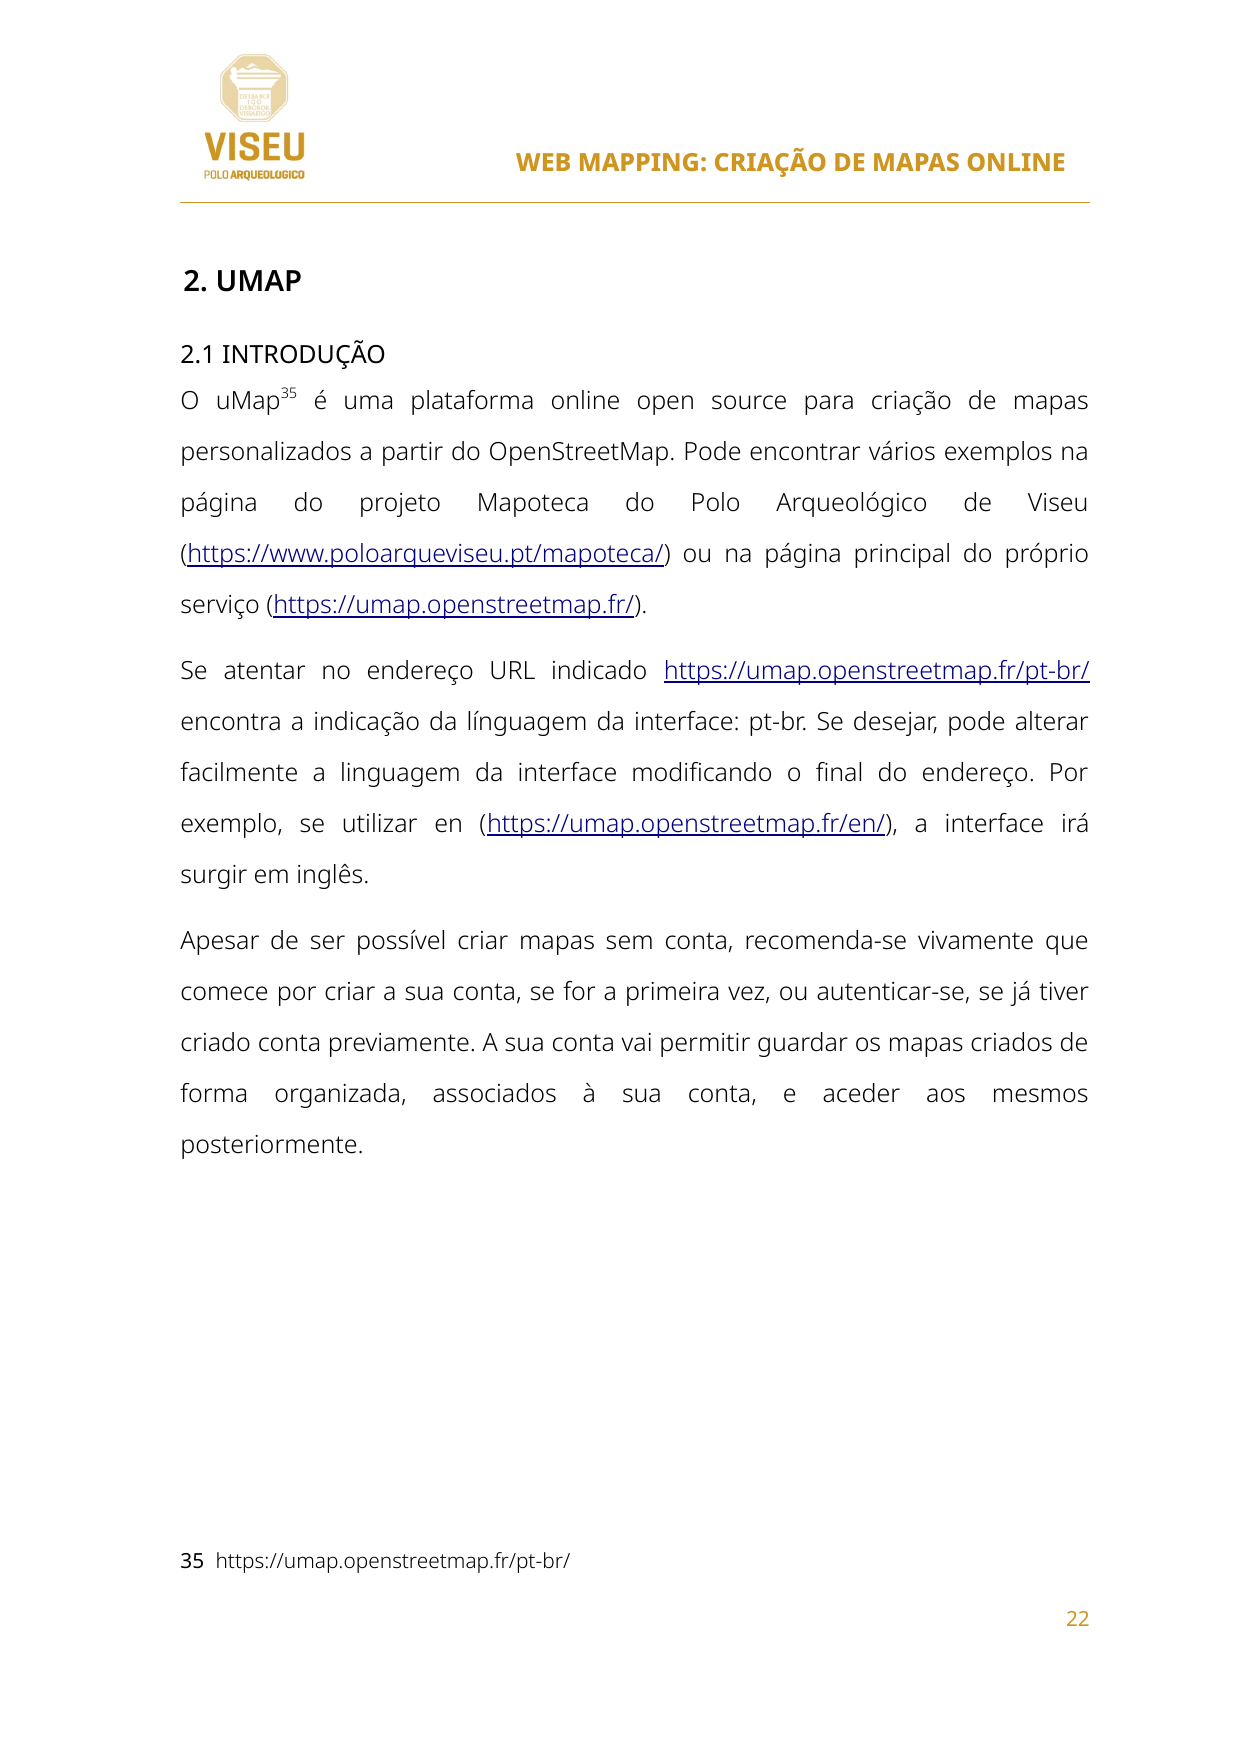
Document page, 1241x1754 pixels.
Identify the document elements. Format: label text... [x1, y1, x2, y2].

subtitle 2.1 Introdução [180, 336, 1090, 370]
text O uMap é uma plataforma online open source para criação de mapas personalizados a partir do OpenStreetMap. Pode encontrar vários exemplos na página do projeto Mapoteca do Polo Arqueológico de Viseu (https://www.poloarqueviseu.pt/mapoteca/) ou na página principal do próprio serviço (https://umap.openstreetmap.fr/). [180, 383, 1090, 621]
text Se atentar no endereço URL indicado https://umap.openstreetmap.fr/pt-br/ encontra a indicação da línguagem da interface: pt-br. Se desejar, pode alterar facilmente a linguagem da interface modificando o final do endereço. Por exemplo, se utilizar en (https://umap.openstreetmap.fr/en/), a interface irá surgir em inglês. [180, 653, 1090, 891]
text Apesar de ser possível criar mapas sem conta, recomenda-se vivamente que comece por criar a sua conta, se for a primeira vez, ou autenticar-se, se já tiver criado conta previamente. A sua conta vai permitir guardar os mapas criados de forma organizada, associados à sua conta, e aceder aos mesmos posteriormente. [180, 922, 1090, 1161]
text https://umap.openstreetmap.fr/pt-br/ [180, 1547, 1090, 1575]
subtitle 2. uMap [180, 257, 1090, 303]
